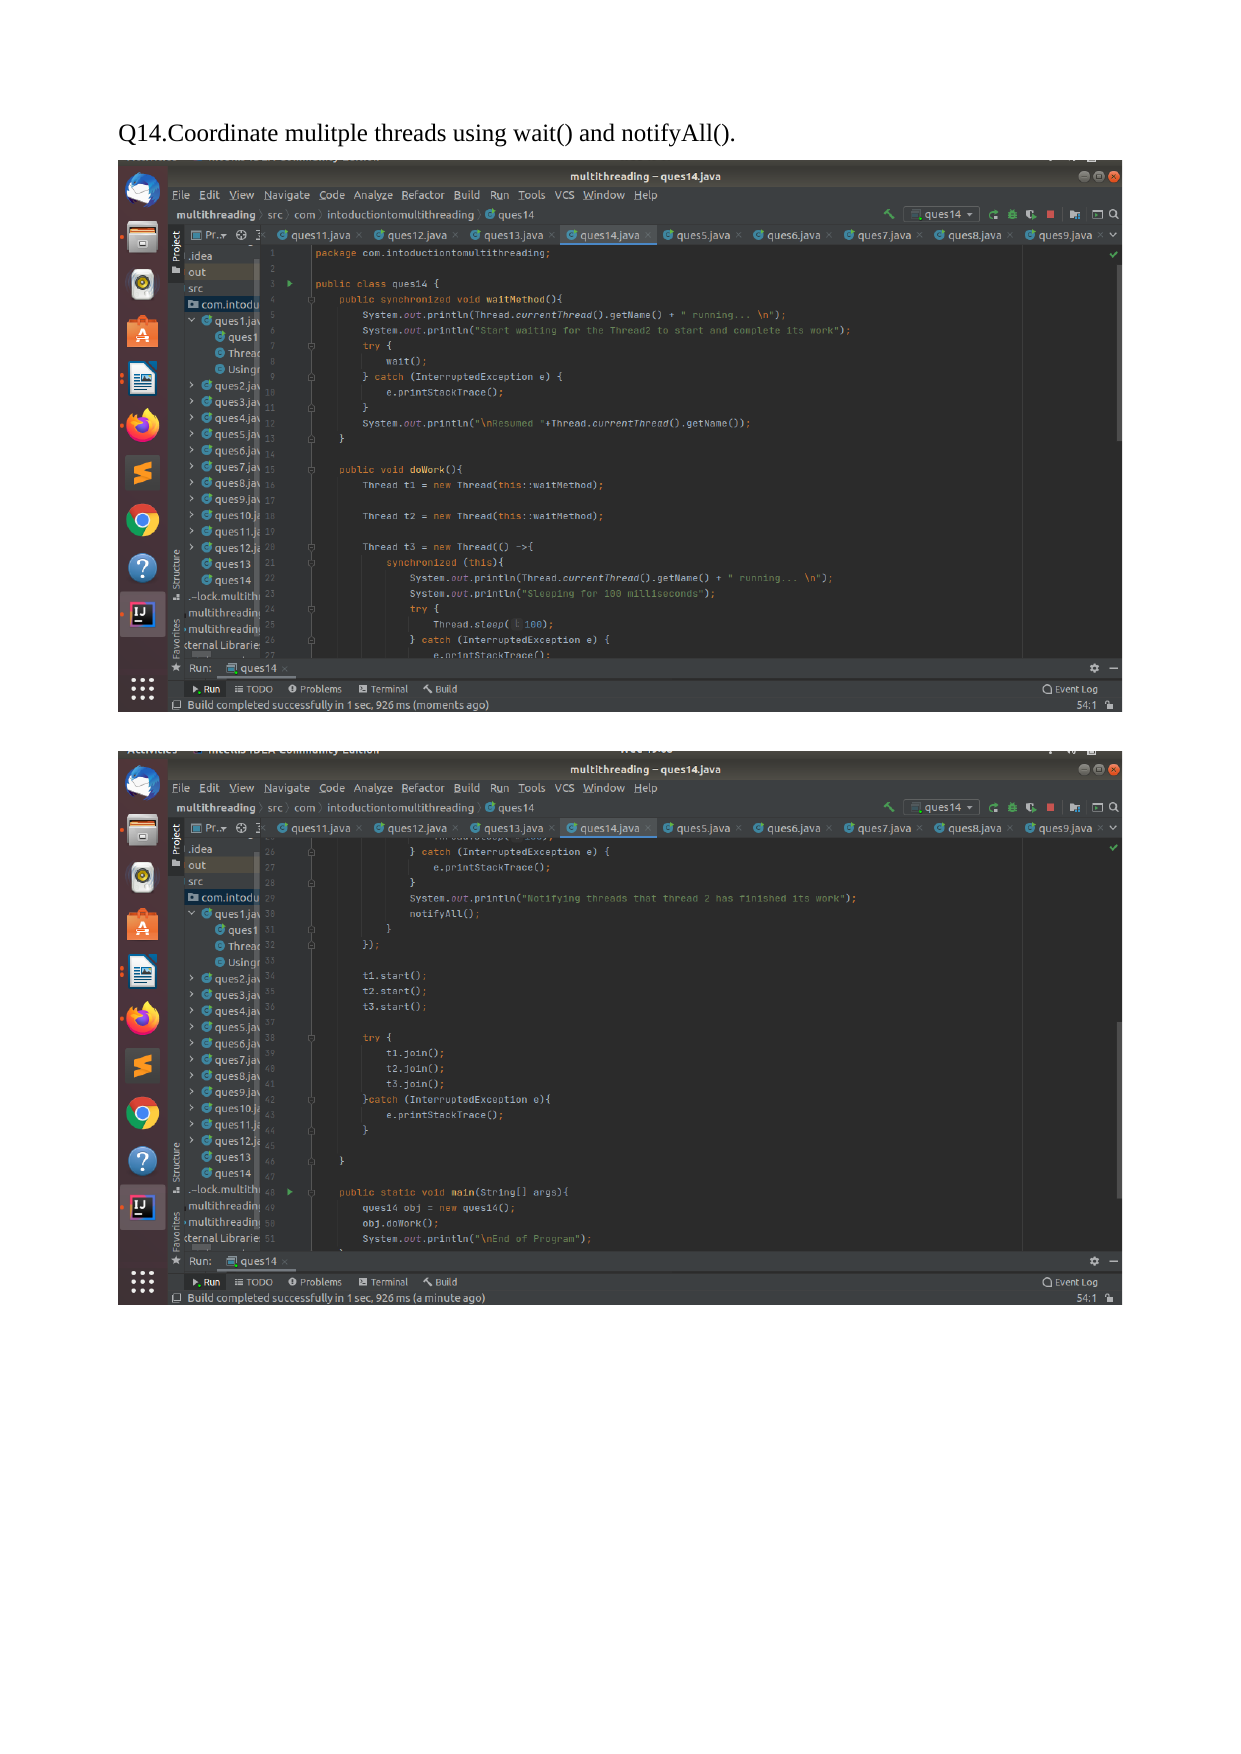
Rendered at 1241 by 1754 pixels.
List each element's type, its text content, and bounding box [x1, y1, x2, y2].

picture [118, 751, 1123, 1305]
picture [118, 160, 1123, 712]
text Q14.Coordinate mulitple threads using wait() and notifyAll(). [118, 118, 1122, 147]
